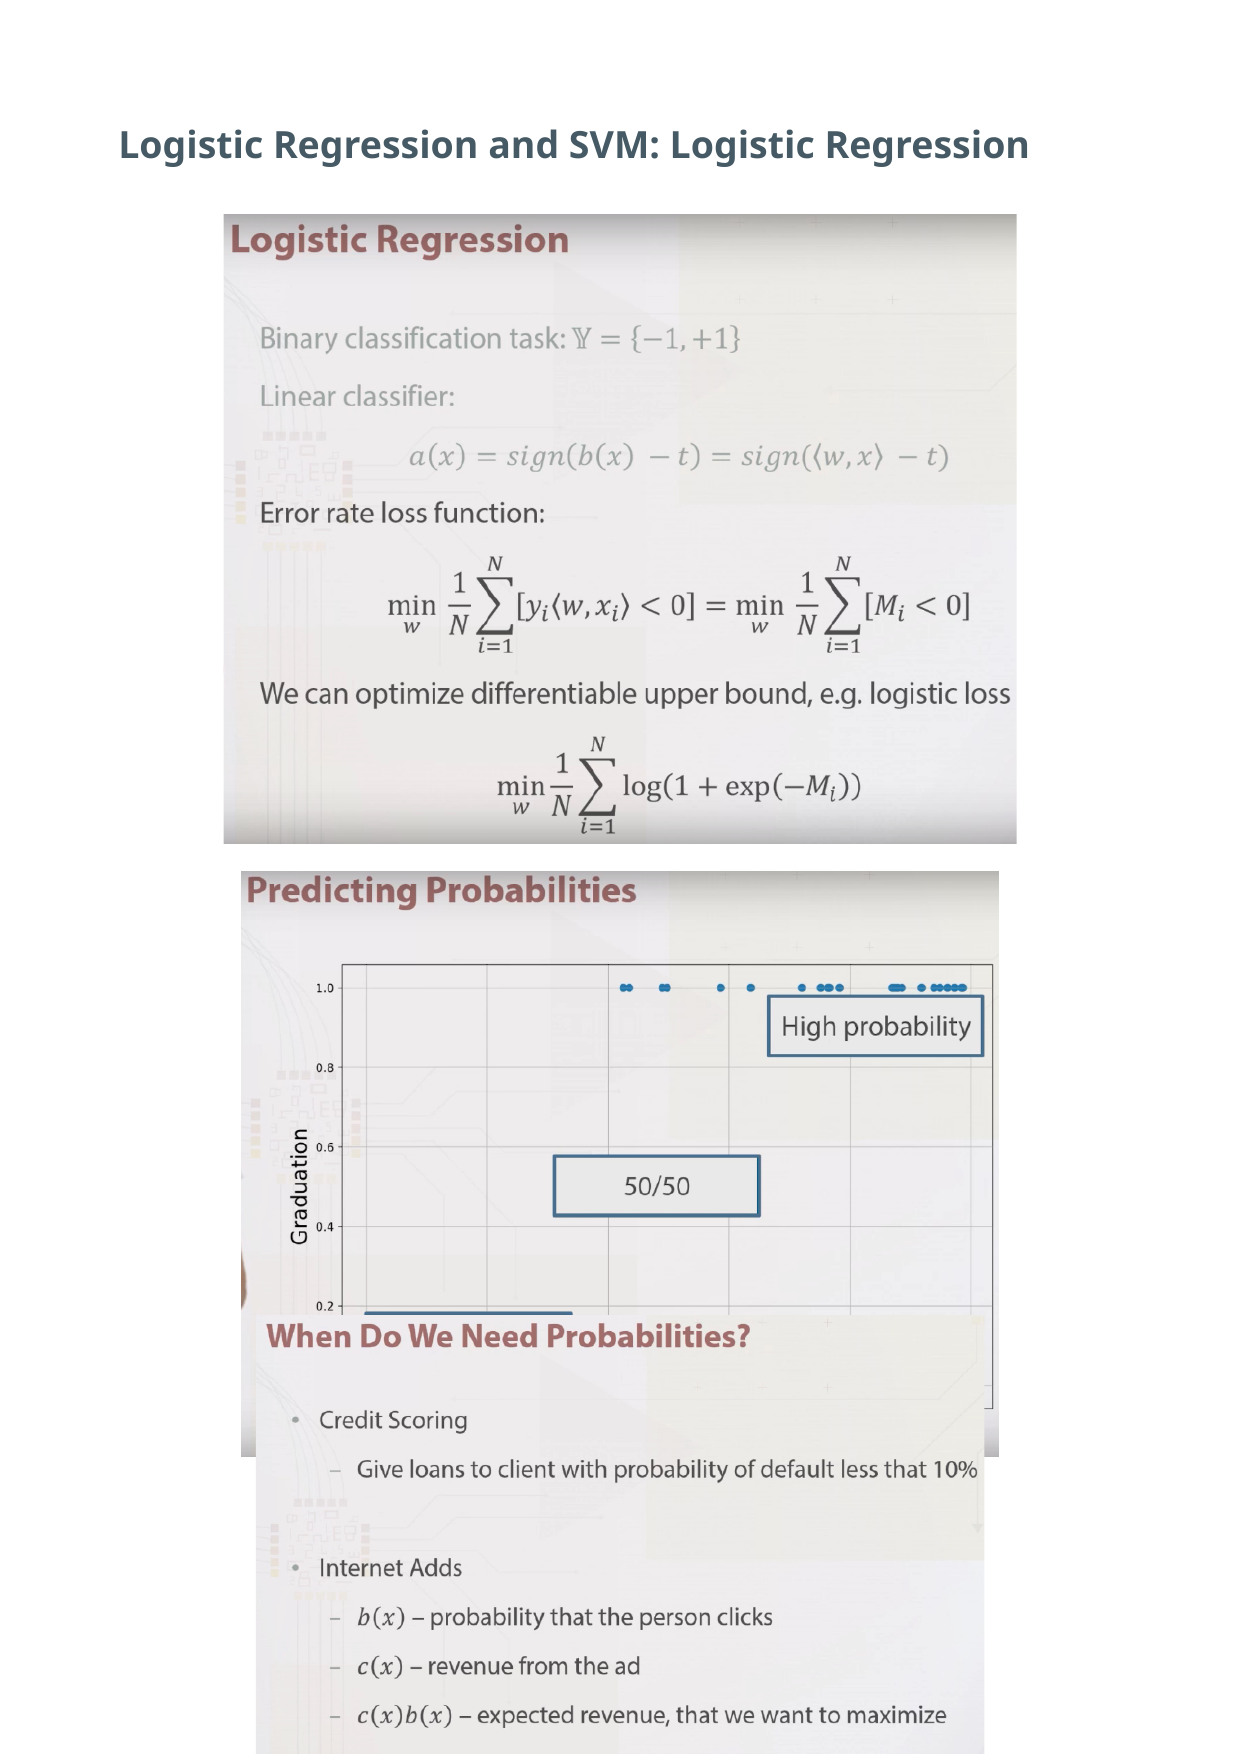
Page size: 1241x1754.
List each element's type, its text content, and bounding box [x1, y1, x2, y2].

picture [241, 871, 999, 1754]
subtitle Logistic Regression and SVM: Logistic Regression [118, 118, 1122, 169]
picture [223, 214, 1017, 844]
